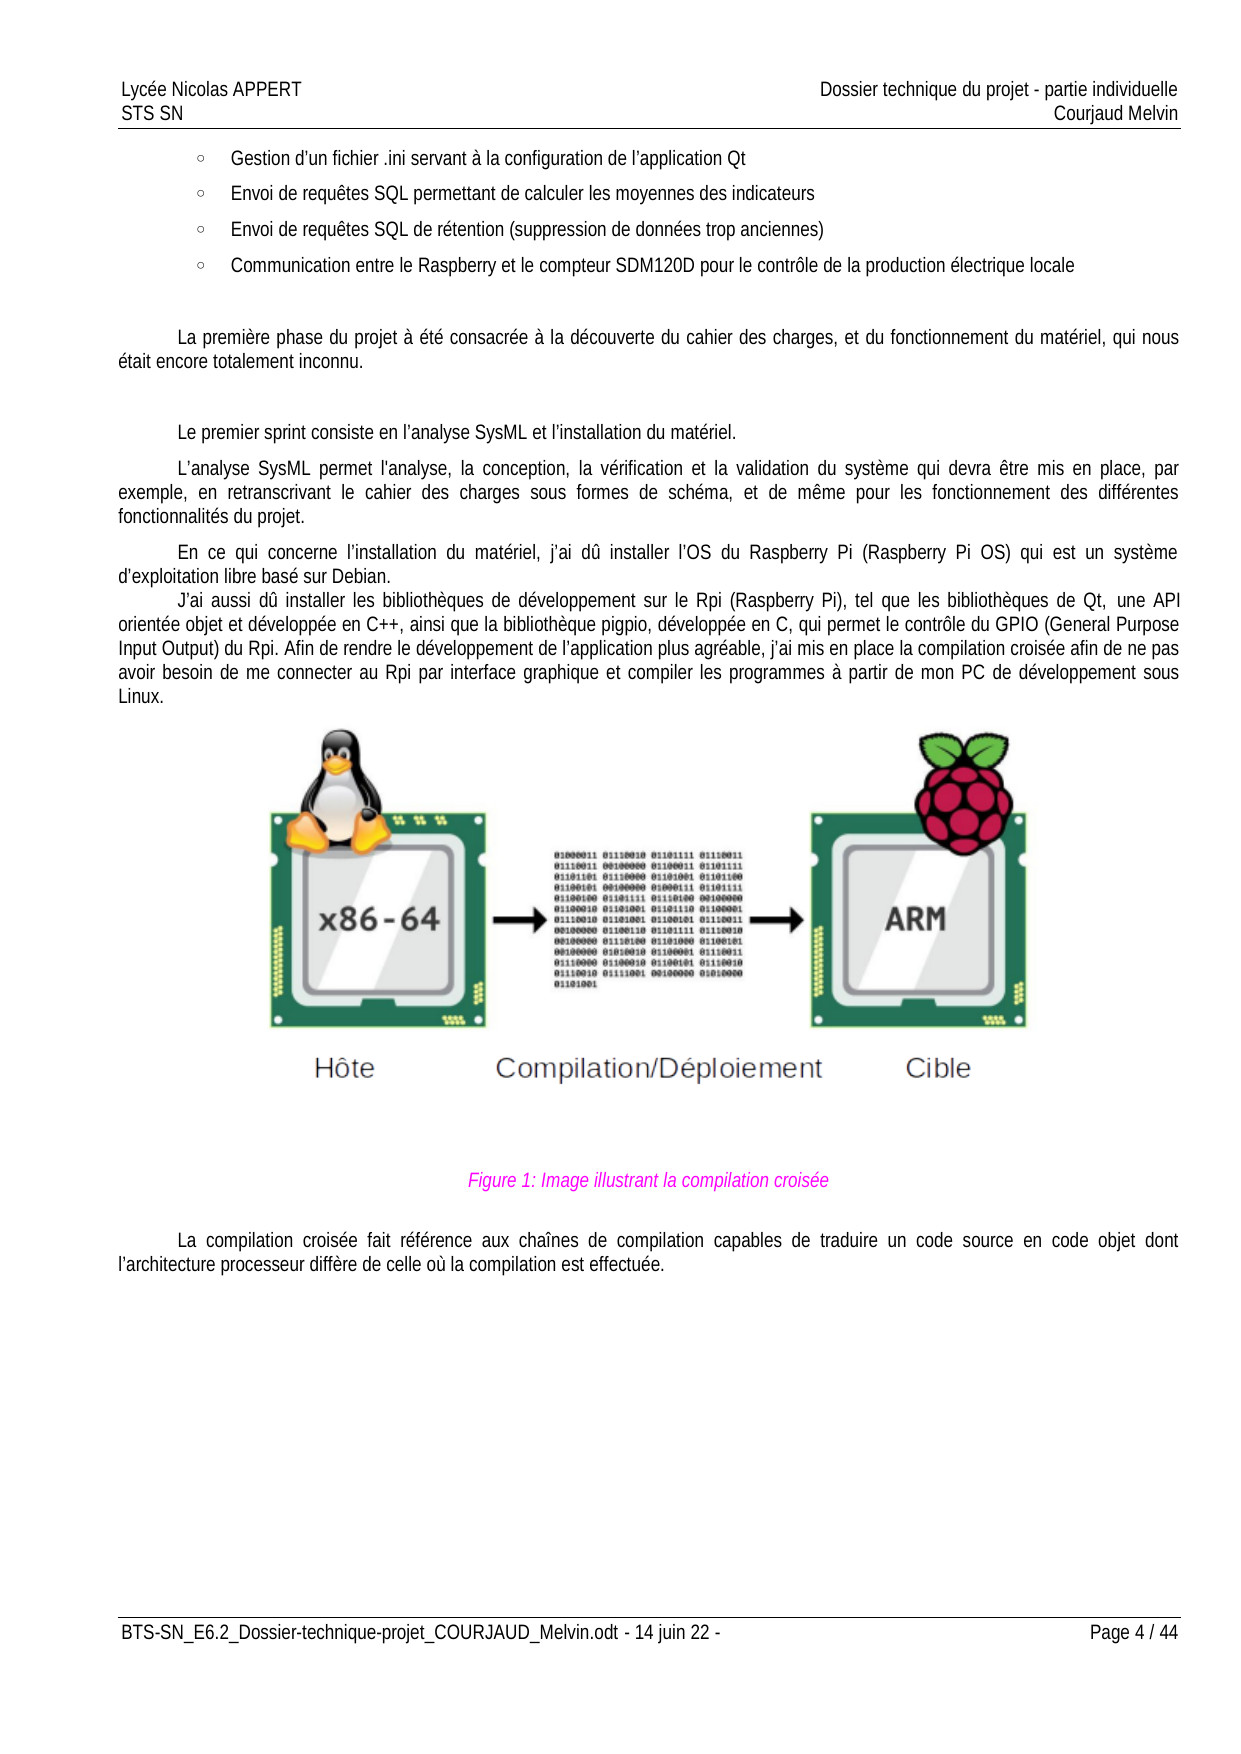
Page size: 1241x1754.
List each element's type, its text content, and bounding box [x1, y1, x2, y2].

list Gestion d’un fichier .ini servant à la configuration de l’application Qt [193, 145, 1181, 169]
text Le premier sprint consiste en l’analyse SysML et l’installation du matériel. [118, 420, 1181, 444]
picture [259, 707, 1040, 1169]
text La compilation croisée fait référence aux chaînes de compilation capables de traduire un code source en code objet dont l’architecture processeur diffère de celle où la compilation est effectuée. [118, 1228, 1181, 1276]
text En ce qui concerne l’installation du matériel, j’ai dû installer l’OS du Raspberry Pi (Raspberry Pi OS) qui est un système d’exploitation libre basé sur Debian. J’ai aussi dû installer les bibliothèques de développement sur le Rpi (Raspberry Pi), tel que les bibliothèques de Qt, une API orientée objet et développée en C++, ainsi que la bibliothèque pigpio, développée en C, qui permet le contrôle du GPIO (General Purpose Input Output) du Rpi. Afin de rendre le développement de l’application plus agréable, j’ai mis en place la compilation croisée afin de ne pas avoir besoin de me connecter au Rpi par interface graphique et compiler les programmes à partir de mon PC de développement sous Linux. [118, 540, 1181, 707]
list Envoi de requêtes SQL de rétention (suppression de données trop anciennes) [193, 217, 1181, 241]
text La première phase du projet à été consacrée à la découverte du cahier des charges, et du fonctionnement du matériel, qui nous était encore totalement inconnu. [118, 324, 1181, 372]
text Figure 1: Image illustrant la compilation croisée [260, 1169, 1039, 1192]
list Envoi de requêtes SQL permettant de calculer les moyennes des indicateurs [193, 181, 1181, 205]
list Communication entre le Raspberry et le compteur SDM120D pour le contrôle de la production électrique locale [193, 253, 1181, 277]
text L’analyse SysML permet l'analyse, la conception, la vérification et la validation du système qui devra être mis en place, par exemple, en retranscrivant le cahier des charges sous formes de schéma, et de même pour les fonctionnement des différentes fonctionnalités du projet. [118, 456, 1181, 528]
